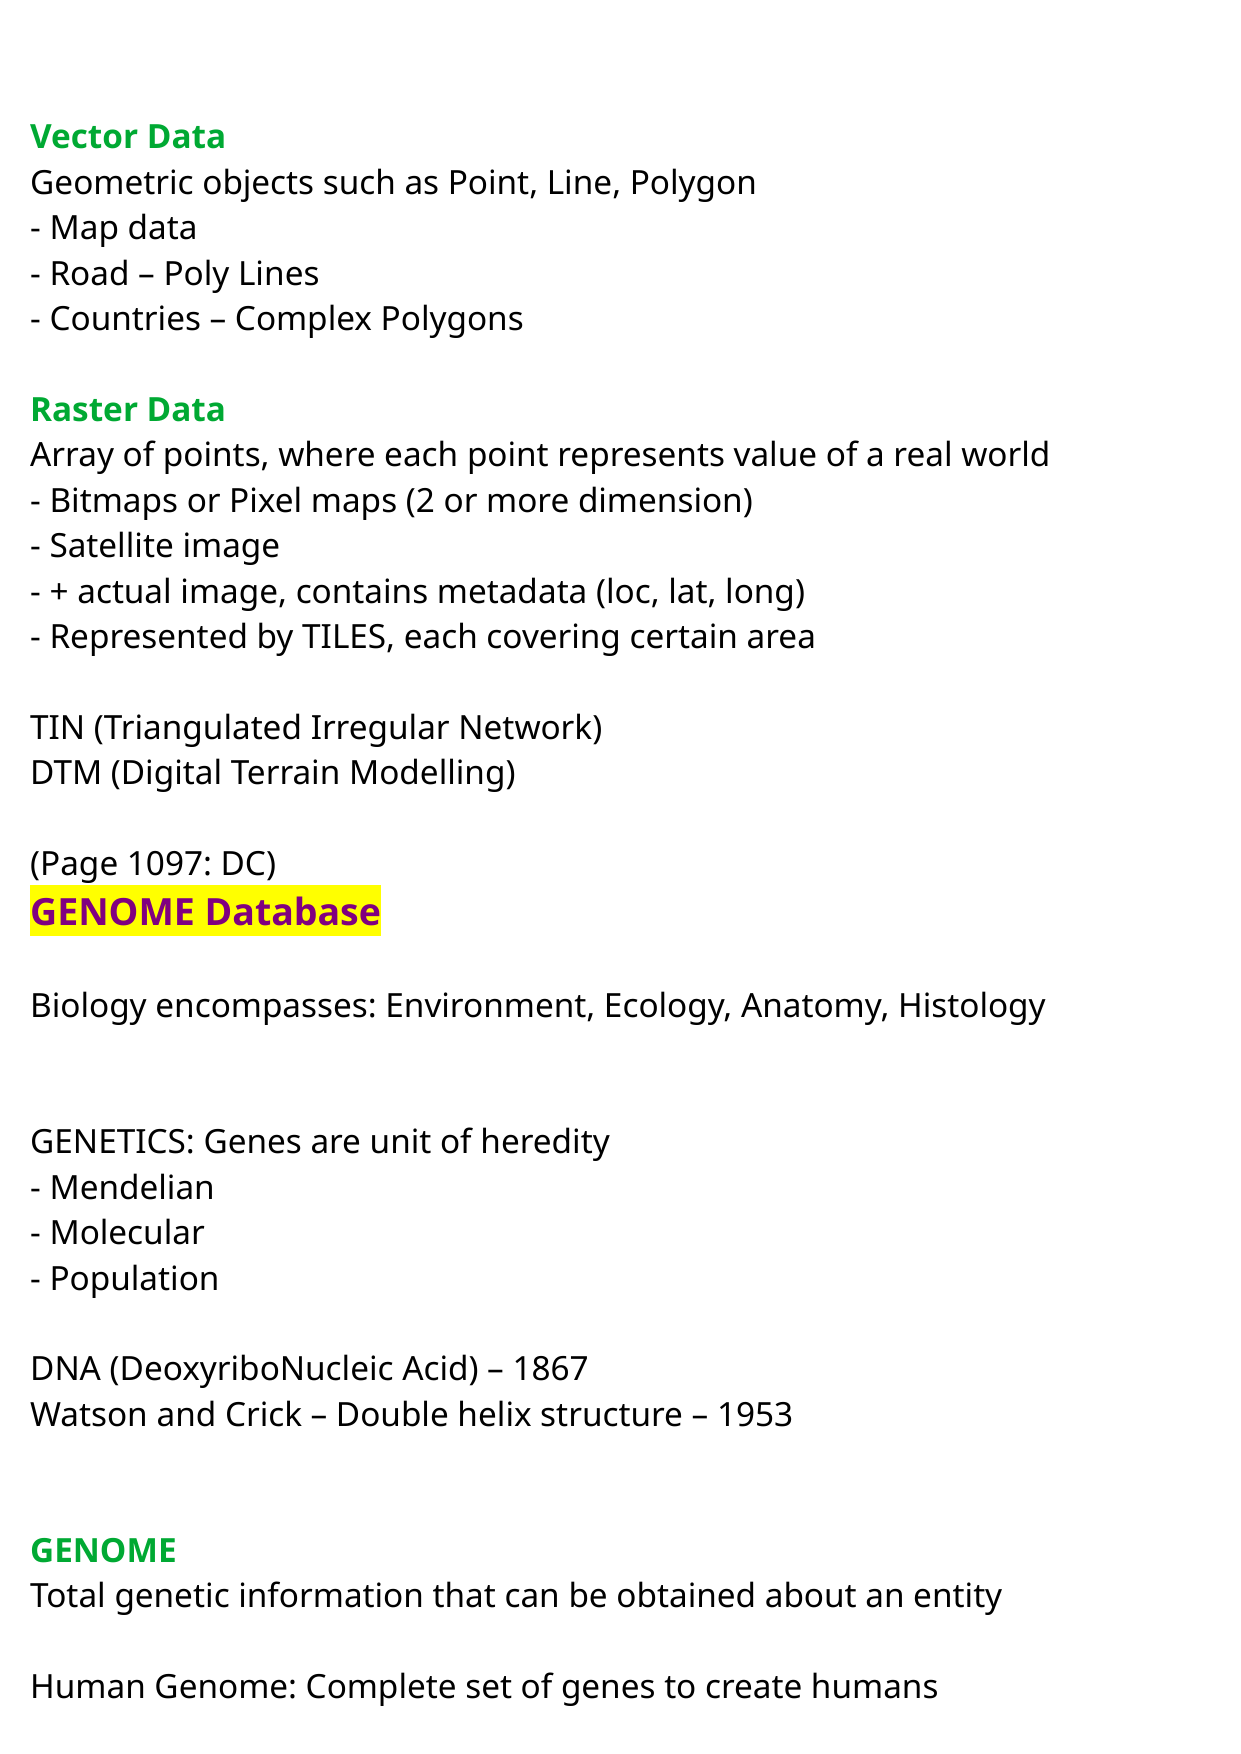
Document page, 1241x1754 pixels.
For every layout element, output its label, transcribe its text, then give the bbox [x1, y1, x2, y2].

subtitle DTM (Digital Terrain Modelling) [30, 749, 1211, 794]
subtitle Array of points, where each point represents value of a real world [30, 431, 1211, 477]
subtitle Geometric objects such as Point, Line, Polygon [30, 159, 1211, 204]
subtitle - Molecular [30, 1209, 1211, 1254]
subtitle - + actual image, contains metadata (loc, lat, long) [30, 567, 1211, 613]
subtitle GENETICS: Genes are unit of heredity [30, 1118, 1211, 1163]
subtitle GENOME Database [30, 885, 1211, 936]
subtitle - Bitmaps or Pixel maps (2 or more dimension) [30, 477, 1211, 522]
subtitle - Mendelian [30, 1163, 1211, 1209]
subtitle Biology encompasses: Environment, Ecology, Anatomy, Histology [30, 982, 1211, 1027]
subtitle Human Genome: Complete set of genes to create humans [30, 1663, 1211, 1708]
subtitle - Population [30, 1254, 1211, 1300]
subtitle Watson and Crick – Double helix structure – 1953 [30, 1391, 1211, 1436]
subtitle - Satellite image [30, 522, 1211, 567]
subtitle GENOME [30, 1527, 1211, 1572]
subtitle - Countries – Complex Polygons [30, 295, 1211, 340]
subtitle - Map data [30, 204, 1211, 249]
subtitle (Page 1097: DC) [30, 840, 1211, 885]
subtitle - Road – Poly Lines [30, 249, 1211, 295]
subtitle Vector Data [30, 113, 1211, 159]
subtitle - Represented by TILES, each covering certain area [30, 613, 1211, 658]
subtitle Raster Data [30, 386, 1211, 431]
subtitle DNA (DeoxyriboNucleic Acid) – 1867 [30, 1345, 1211, 1391]
subtitle TIN (Triangulated Irregular Network) [30, 704, 1211, 749]
subtitle Total genetic information that can be obtained about an entity [30, 1572, 1211, 1618]
